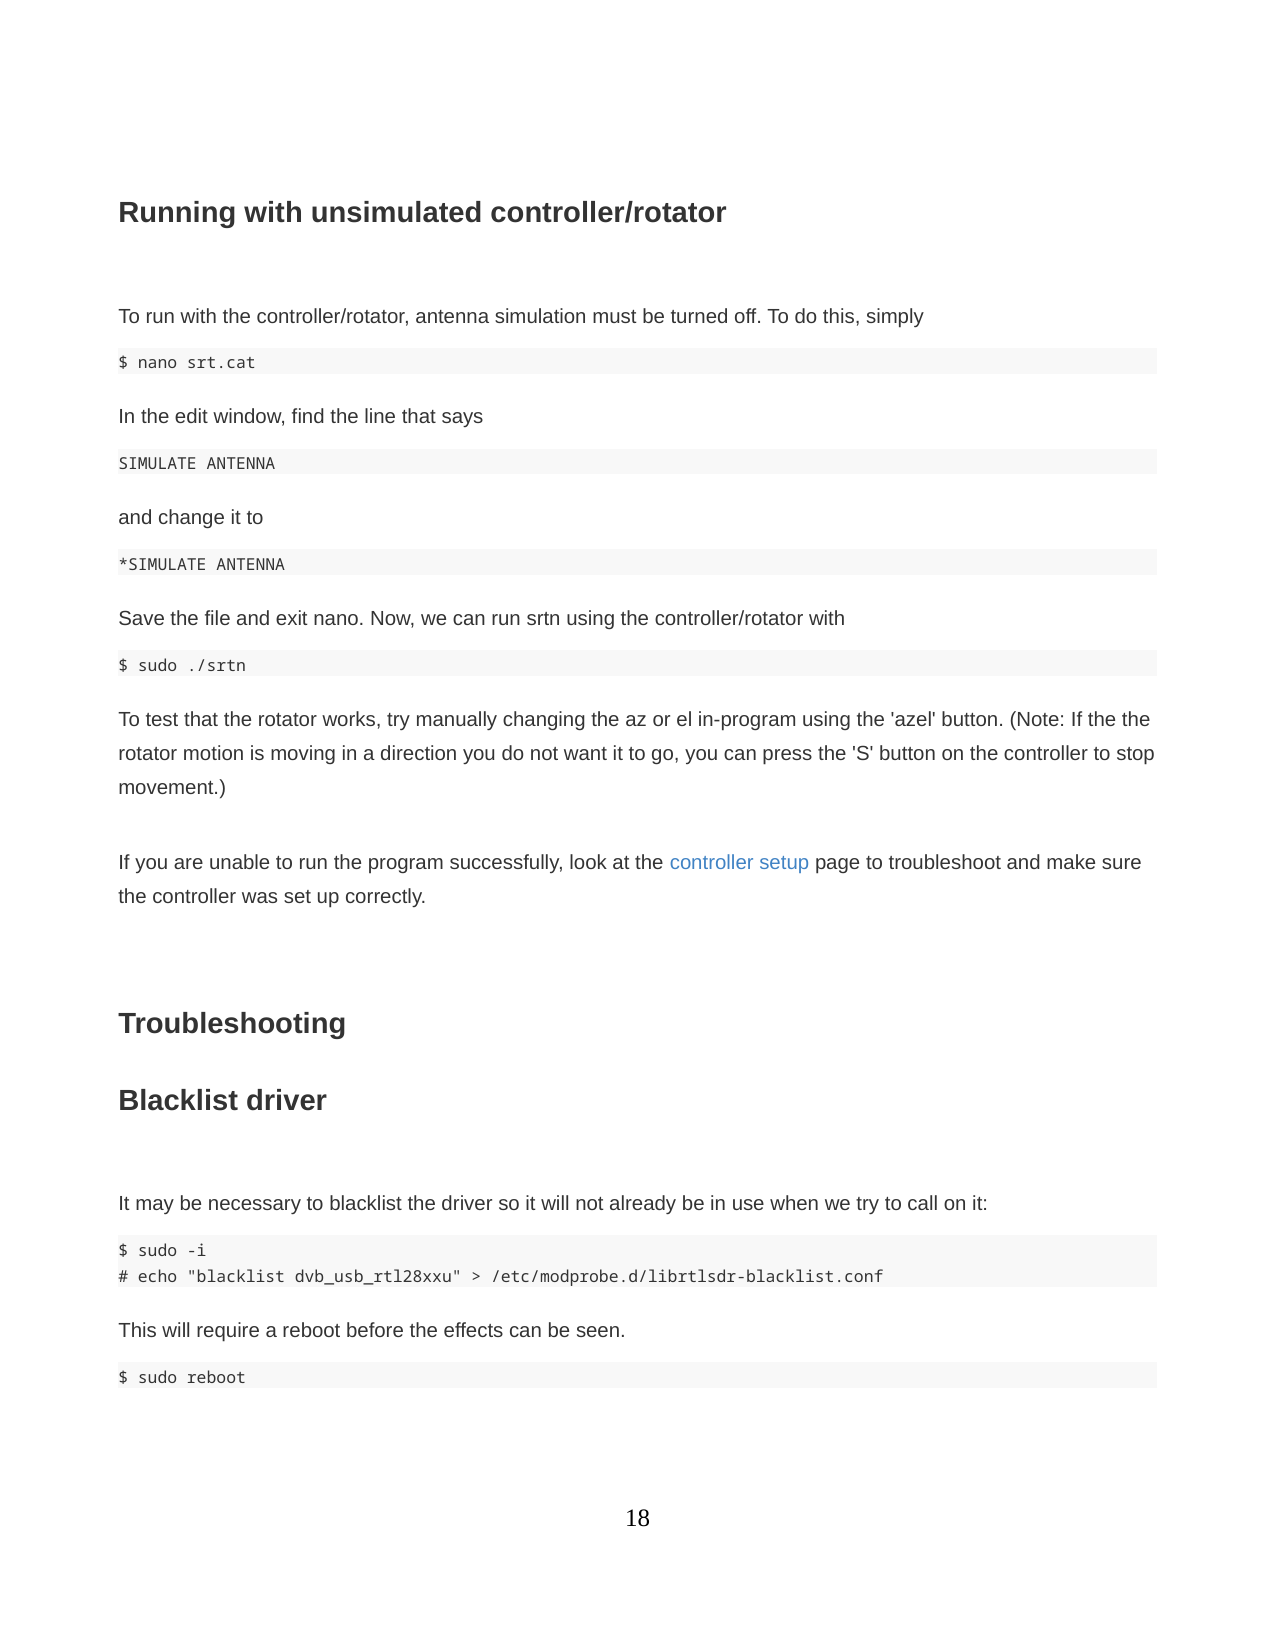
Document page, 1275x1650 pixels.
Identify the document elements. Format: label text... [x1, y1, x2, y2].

text *SIMULATE ANTENNA [118, 549, 1157, 575]
text $ sudo -i [118, 1235, 1157, 1261]
subtitle Blacklist driver [118, 1083, 1157, 1117]
text It may be necessary to blacklist the driver so it will not already be in use when we try to call on it: [118, 1181, 1157, 1215]
text $ nano srt.cat [118, 348, 1157, 374]
subtitle Troubleshooting [118, 1006, 1157, 1039]
text If you are unable to run the program successfully, look at the controller setup page to troubleshoot and make sure the controller was set up correctly. [118, 840, 1157, 908]
text and change it to [118, 495, 1157, 529]
text To run with the controller/rotator, antenna simulation must be turned off. To do this, simply [118, 293, 1157, 327]
subtitle Running with unsimulated controller/rotator [118, 196, 1157, 229]
text $ sudo reboot [118, 1362, 1157, 1388]
text Save the file and exit nano. Now, we can run srtn using the controller/rotator with [118, 596, 1157, 630]
text To test that the rotator works, try manually changing the az or el in-program using the 'azel' button. (Note: If the the rotator motion is moving in a direction you do not want it to go, you can press the 'S' button on the controller to stop movement.) [118, 697, 1157, 799]
text SIMULATE ANTENNA [118, 449, 1157, 474]
text $ sudo ./srtn [118, 650, 1157, 676]
text This will require a reboot before the effects can be seen. [118, 1308, 1157, 1342]
text # echo "blacklist dvb_usb_rtl28xxu" > /etc/modprobe.d/librtlsdr-blacklist.conf [118, 1261, 1157, 1287]
text In the edit window, find the line that says [118, 394, 1157, 428]
